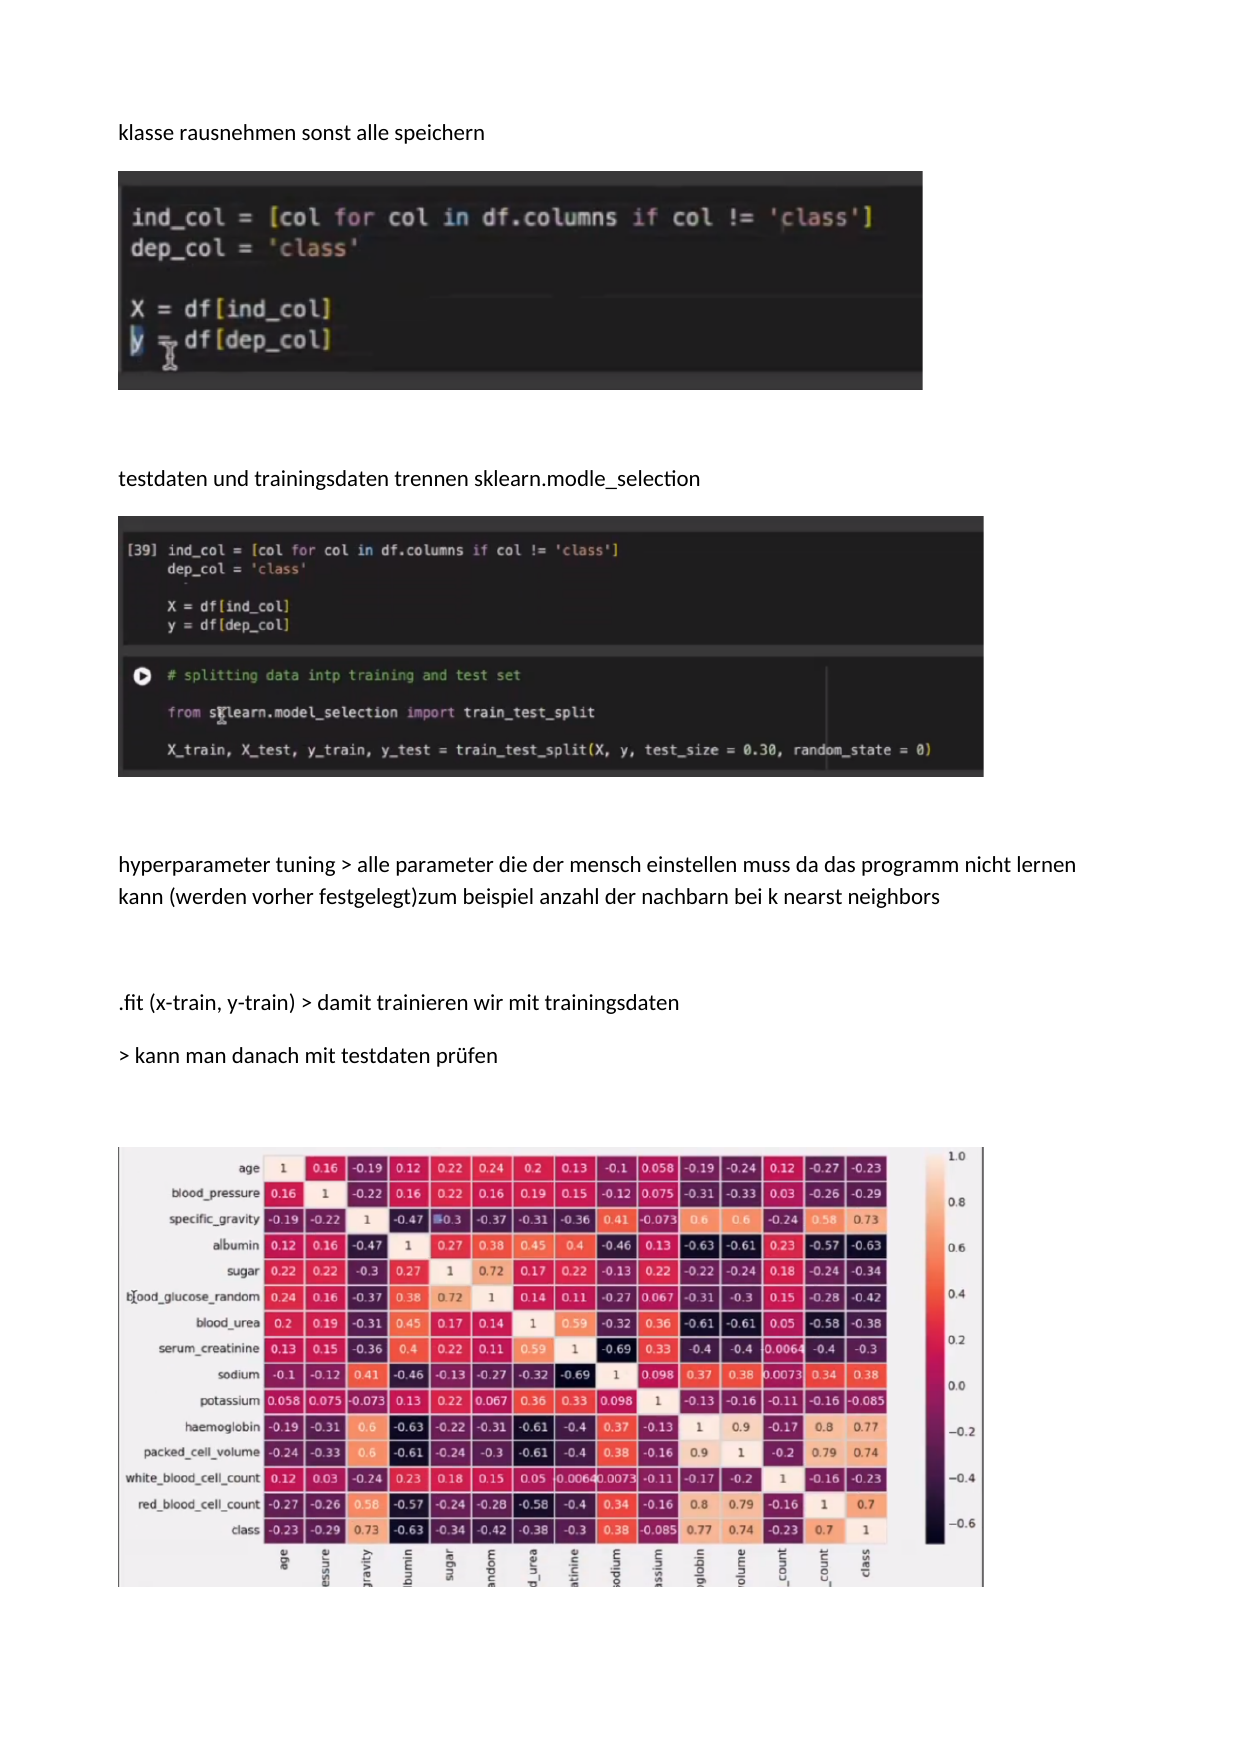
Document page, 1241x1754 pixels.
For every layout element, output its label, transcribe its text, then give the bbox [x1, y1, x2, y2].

text > kann man danach mit testdaten prüfen [118, 1041, 1122, 1069]
text testdaten und trainingsdaten trennen sklearn.modle_selection [118, 464, 1122, 492]
text klasse rausnehmen sonst alle speichern [118, 118, 1122, 146]
text hyperparameter tuning > alle parameter die der mensch einstellen muss da das programm nicht lernen kann (werden vorher festgelegt)zum beispiel anzahl der nachbarn bei k nearst neighbors [118, 850, 1122, 910]
text .fit (x-train, y-train) > damit trainieren wir mit trainingsdaten [118, 988, 1122, 1016]
